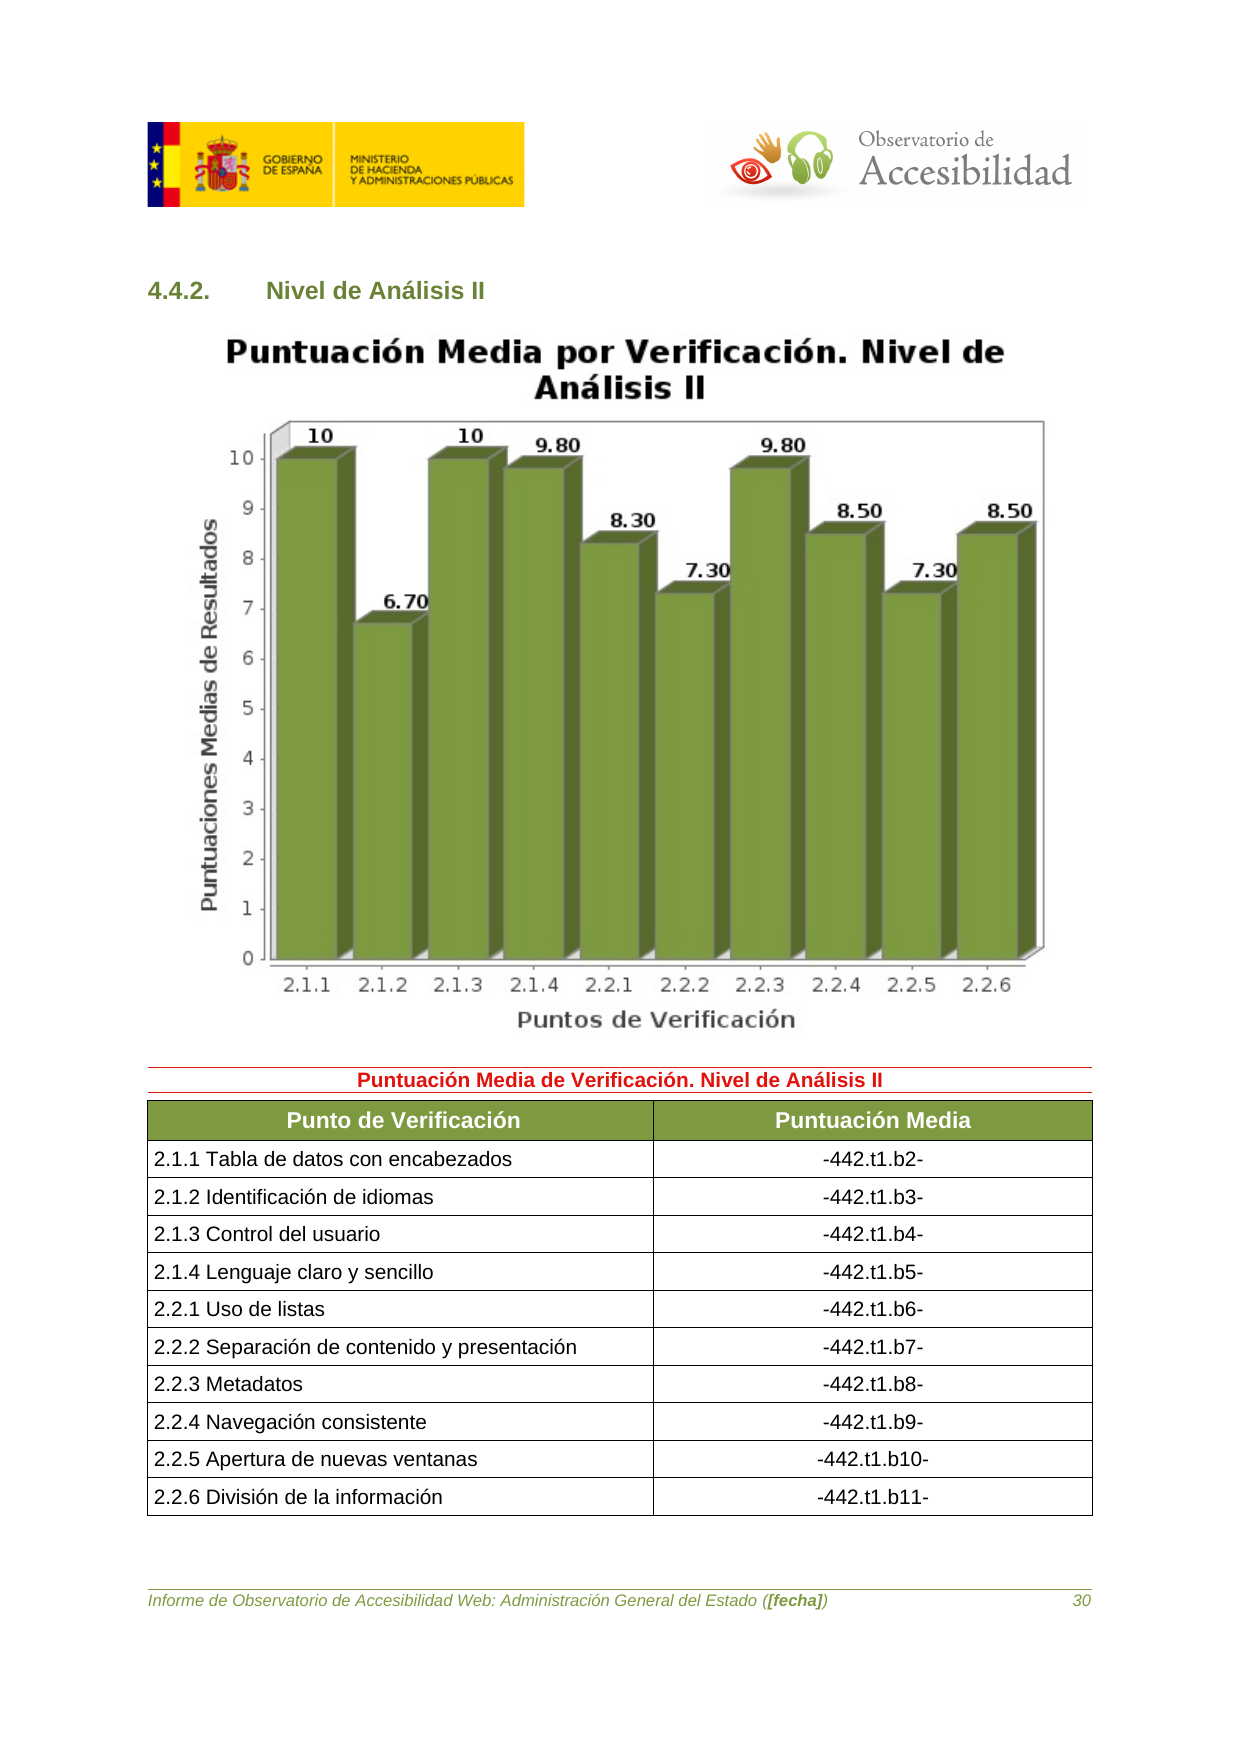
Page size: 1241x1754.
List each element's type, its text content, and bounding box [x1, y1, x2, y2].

table_cell 2.2.3 Metadatos [148, 1366, 653, 1402]
table_cell 2.1.3 Control del usuario [148, 1216, 653, 1252]
table_cell 2.2.5 Apertura de nuevas ventanas [148, 1441, 653, 1477]
picture [178, 332, 1062, 1042]
table_cell -442.t1.b3- [654, 1178, 1092, 1215]
text Puntuación Media de Verificación. Nivel de Análisis II [148, 1068, 1092, 1092]
table_header Punto de Verificación [148, 1101, 653, 1140]
table_header Puntuación Media [654, 1101, 1092, 1140]
table_cell 2.2.4 Navegación consistente [148, 1403, 653, 1440]
picture [710, 122, 1086, 205]
table_cell 2.2.2 Separación de contenido y presentación [148, 1328, 653, 1365]
table_cell -442.t1.b10- [654, 1441, 1092, 1477]
table_cell -442.t1.b7- [654, 1328, 1092, 1365]
table_cell -442.t1.b5- [654, 1253, 1092, 1290]
table_cell -442.t1.b6- [654, 1291, 1092, 1327]
table_cell -442.t1.b4- [654, 1216, 1092, 1252]
table_cell -442.t1.b8- [654, 1366, 1092, 1402]
picture [147, 122, 525, 207]
table_cell 2.1.2 Identificación de idiomas [148, 1178, 653, 1215]
table_cell -442.t1.b9- [654, 1403, 1092, 1440]
table_cell 2.1.4 Lenguaje claro y sencillo [148, 1253, 653, 1290]
table_cell -442.t1.b2- [654, 1141, 1092, 1177]
table_cell -442.t1.b11- [654, 1478, 1092, 1515]
table_cell 2.1.1 Tabla de datos con encabezados [148, 1141, 653, 1177]
list Nivel de Análisis II [148, 276, 1092, 304]
table_cell 2.2.6 División de la información [148, 1478, 653, 1515]
table_cell 2.2.1 Uso de listas [148, 1291, 653, 1327]
